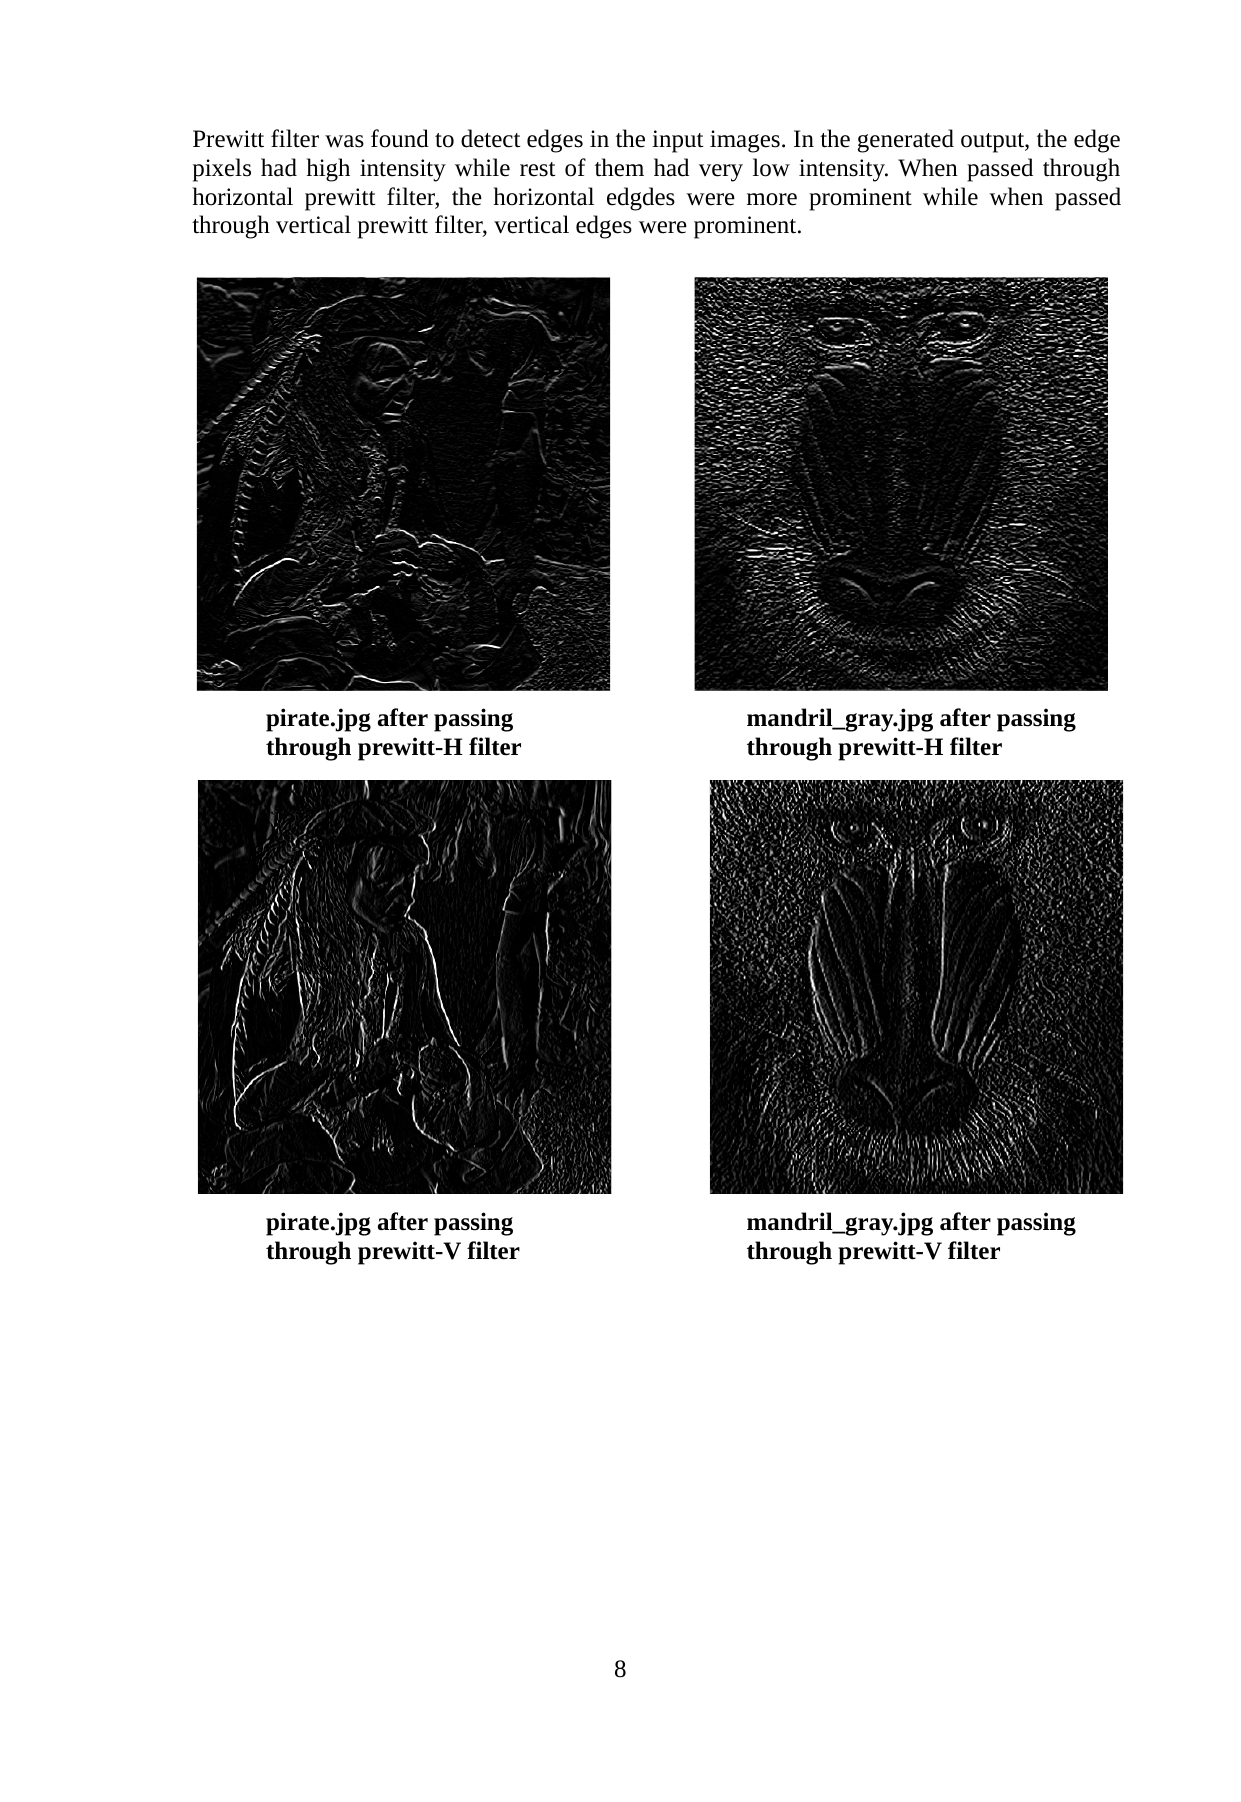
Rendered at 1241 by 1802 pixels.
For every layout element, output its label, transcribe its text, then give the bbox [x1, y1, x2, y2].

text pirate.jpg after passing mandril_gray.jpg after passing through prewitt-V filter through prewitt-V filter [118, 1178, 1122, 1265]
picture [197, 780, 612, 1194]
picture [694, 277, 1108, 691]
text Prewitt filter was found to detect edges in the input images. In the generated output, the edge pixels had high intensity while rest of them had very low intensity. When passed through horizontal prewitt filter, the horizontal edgdes were more prominent while when passed through vertical prewitt filter, vertical edges were prominent. [192, 124, 1122, 239]
text pirate.jpg after passing mandril_gray.jpg after passing through prewitt-H filter through prewitt-H filter [118, 703, 1122, 760]
picture [196, 277, 611, 691]
picture [709, 780, 1124, 1194]
